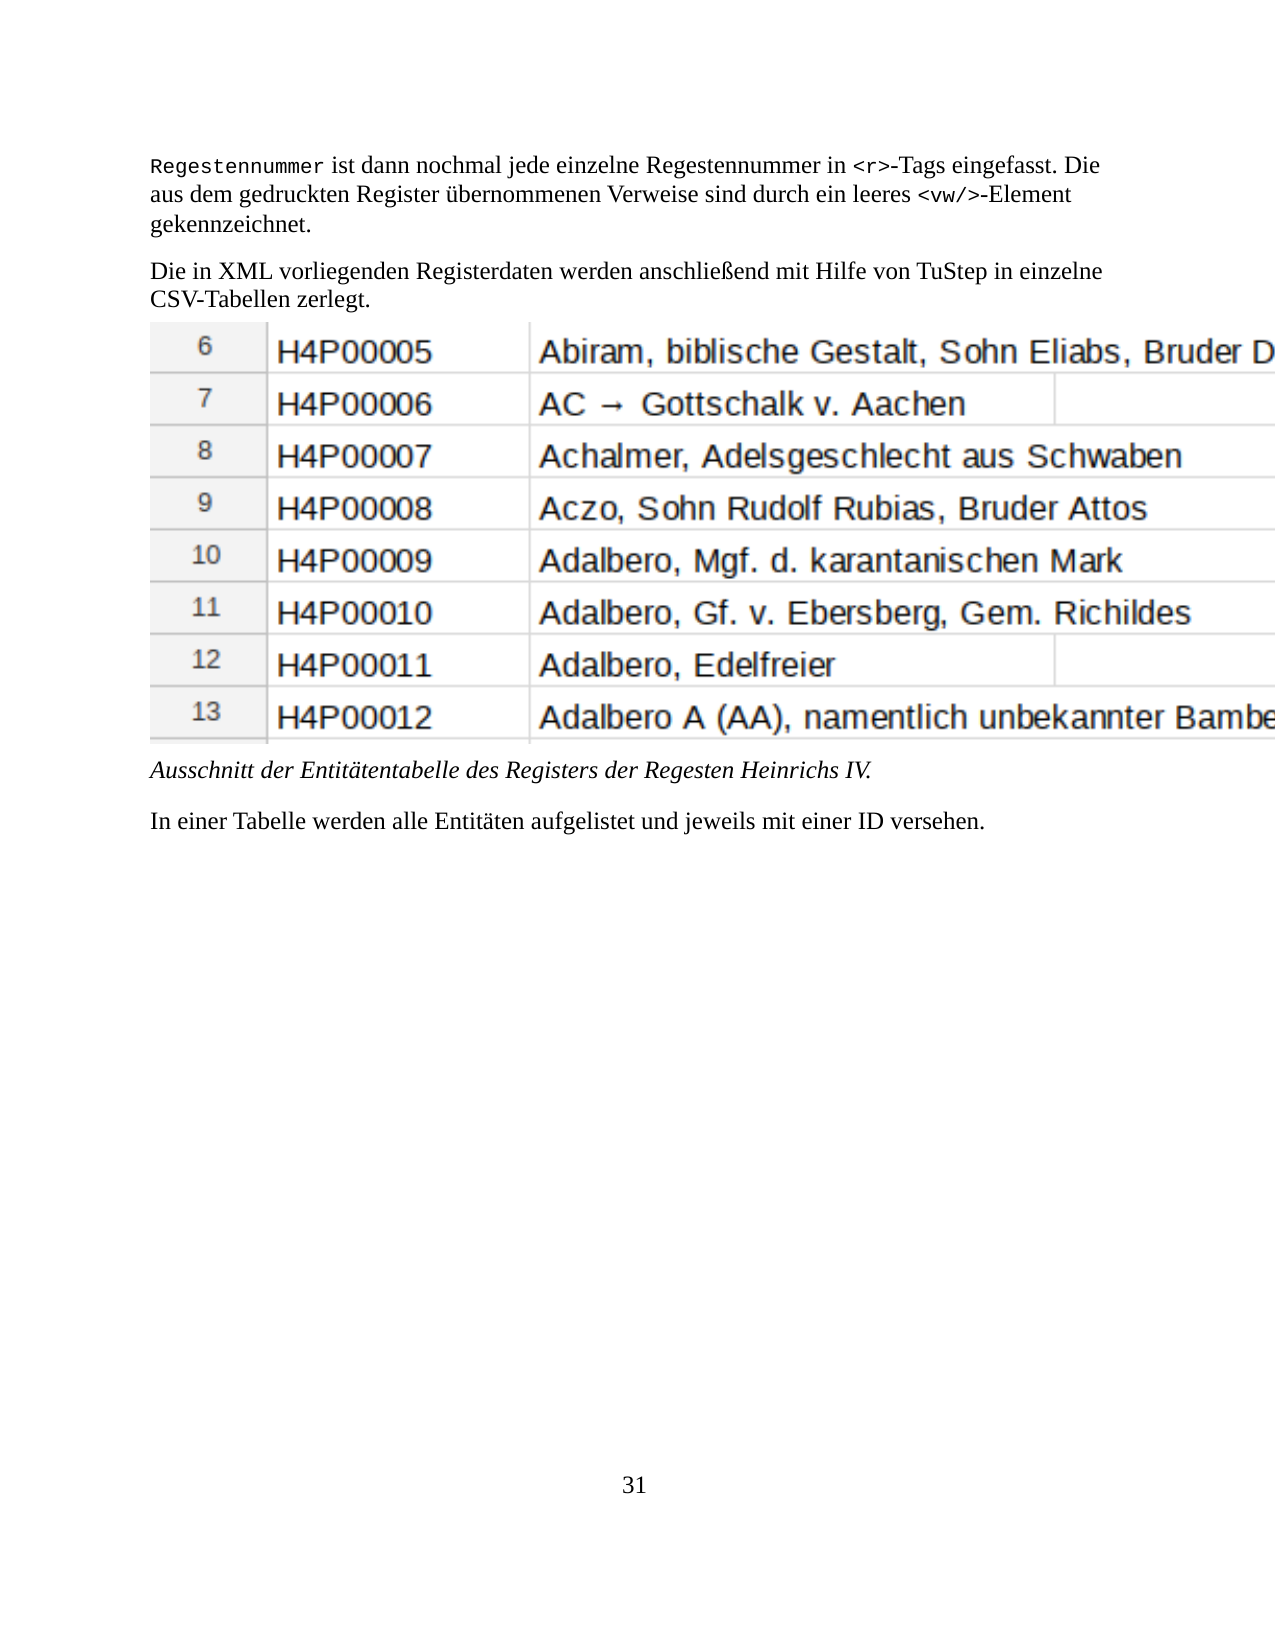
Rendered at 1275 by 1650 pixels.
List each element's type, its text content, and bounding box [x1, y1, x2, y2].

text Die in XML vorliegenden Registerdaten werden anschließend mit Hilfe von TuStep in einzelne CSV-Tabellen zerlegt. [150, 256, 1125, 313]
picture [150, 322, 1275, 744]
text In einer Tabelle werden alle Entitäten aufgelistet und jeweils mit einer ID versehen. [150, 806, 1125, 834]
text Regestennummer ist dann nochmal jede einzelne Regestennummer in <r>-Tags eingefasst. Die aus dem gedruckten Register übernommenen Verweise sind durch ein leeres <vw/>-Element gekennzeichnet. [150, 150, 1125, 238]
text Ausschnitt der Entitätentabelle des Registers der Regesten Heinrichs IV. [150, 756, 1125, 784]
